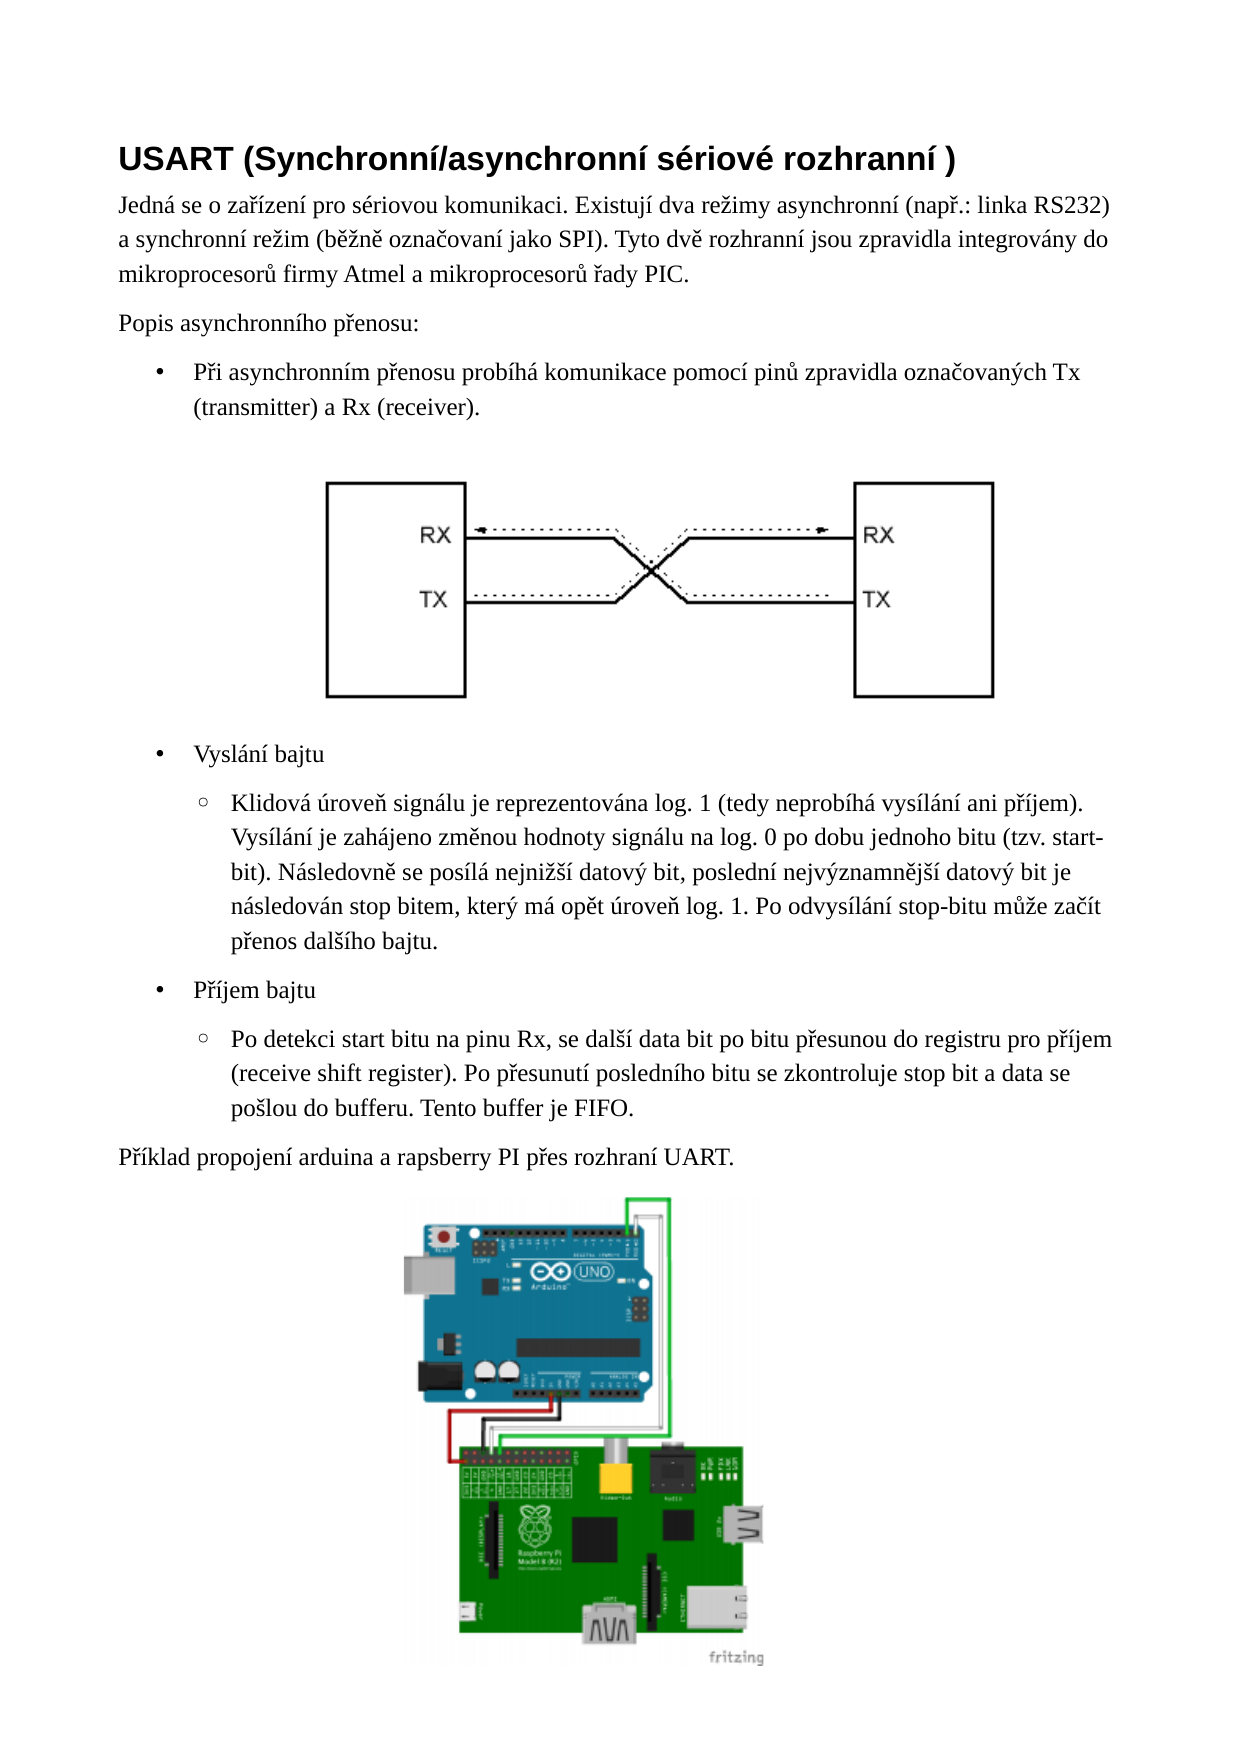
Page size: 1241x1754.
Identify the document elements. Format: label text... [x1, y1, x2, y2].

picture [403, 1197, 764, 1666]
text Jedná se o zařízení pro sériovou komunikaci. Existují dva režimy asynchronní (např.: linka RS232) a synchronní režim (běžně označovaní jako SPI). Tyto dvě rozhranní jsou zpravidla integrovány do mikroprocesorů firmy Atmel a mikroprocesorů řady PIC. [118, 190, 1122, 288]
list Po detekci start bitu na pinu Rx, se další data bit po bitu přesunou do registru pro příjem (receive shift register). Po přesunutí posledního bitu se zkontroluje stop bit a data se pošlou do bufferu. Tento buffer je FIFO. [193, 1024, 1122, 1122]
text Příklad propojení arduina a rapsberry PI přes rozhraní UART. [118, 1142, 1122, 1171]
list Při asynchronním přenosu probíhá komunikace pomocí pinů zpravidla označovaných Tx (transmitter) a Rx (receiver). [156, 357, 1122, 420]
list Příjem bajtu [156, 975, 1122, 1003]
text Popis asynchronního přenosu: [118, 308, 1122, 337]
subtitle USART (Synchronní/asynchronní sériové rozhranní ) [118, 139, 1122, 178]
picture [291, 447, 1029, 733]
list Vyslání bajtu [156, 441, 1122, 767]
list Klidová úroveň signálu je reprezentována log. 1 (tedy neprobíhá vysílání ani příjem). Vysílání je zahájeno změnou hodnoty signálu na log. 0 po dobu jednoho bitu (tzv. start-bit). Následovně se posílá nejnižší datový bit, poslední nejvýznamnější datový bit je následován stop bitem, který má opět úroveň log. 1. Po odvysílání stop-bitu může začít přenos dalšího bajtu. [193, 788, 1122, 954]
